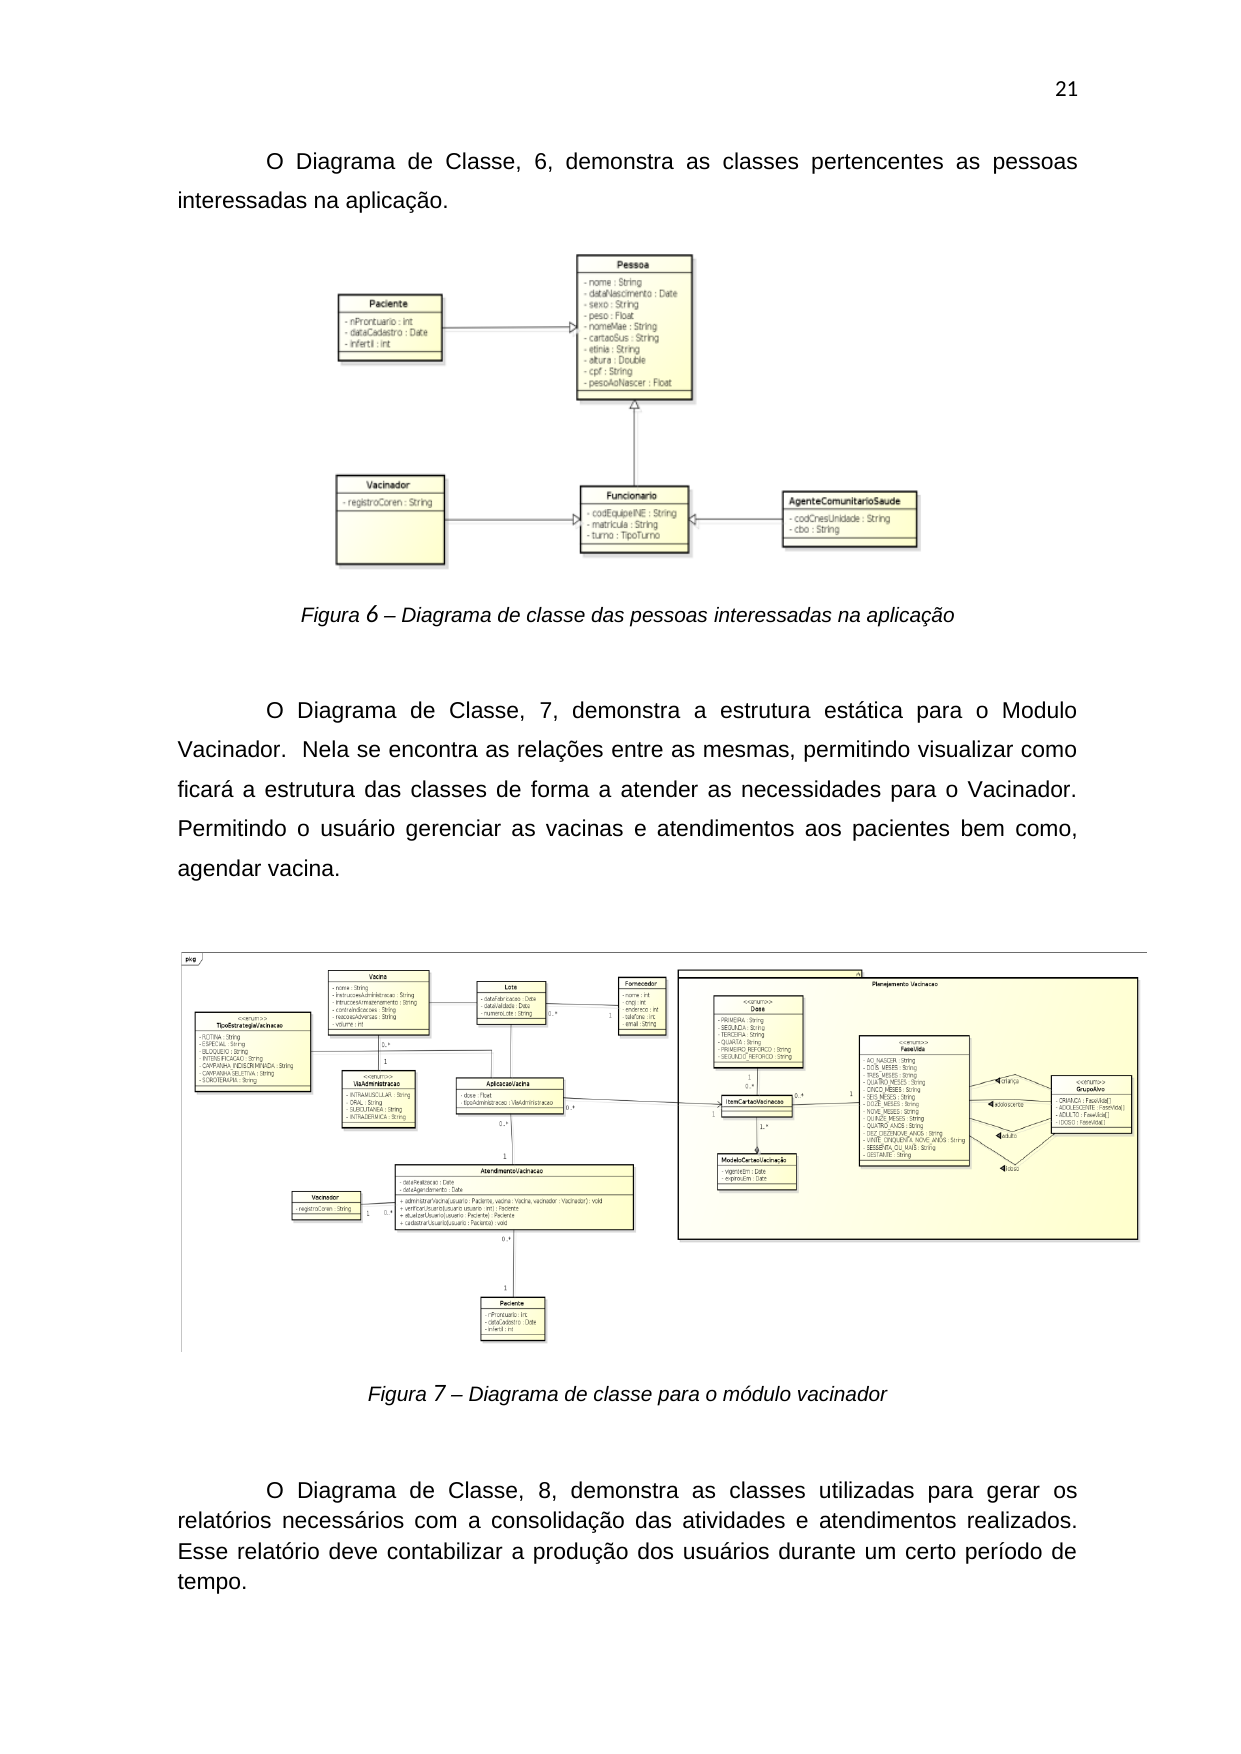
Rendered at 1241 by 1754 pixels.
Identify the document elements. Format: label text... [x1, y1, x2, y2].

text Figura 7 – Diagrama de classe para o módulo vacinador [177, 1377, 1078, 1407]
text O Diagrama de Classe, Figura 8, demonstra as classes utilizadas para gerar os relatórios necessários com a consolidação das atividades e atendimentos realizados. Esse relatório deve contabilizar a produção dos usuários durante um certo período de tempo. [177, 1477, 1078, 1594]
picture [177, 947, 1147, 1352]
text O Diagrama de Classe, Figura 6, demonstra as classes pertencentes as pessoas interessadas na aplicação. [177, 148, 1078, 213]
picture [330, 247, 926, 573]
text O Diagrama de Classe, Figura 7, demonstra a estrutura estática para o Modulo Vacinador. Nela se encontra as relações entre as mesmas, permitindo visualizar como ficará a estrutura das classes de forma a atender as necessidades para o Vacinador. Permitindo o usuário gerenciar as vacinas e atendimentos aos pacientes bem como, agendar vacina. [177, 697, 1078, 881]
text Figura 6 – Diagrama de classe das pessoas interessadas na aplicação [177, 598, 1078, 629]
